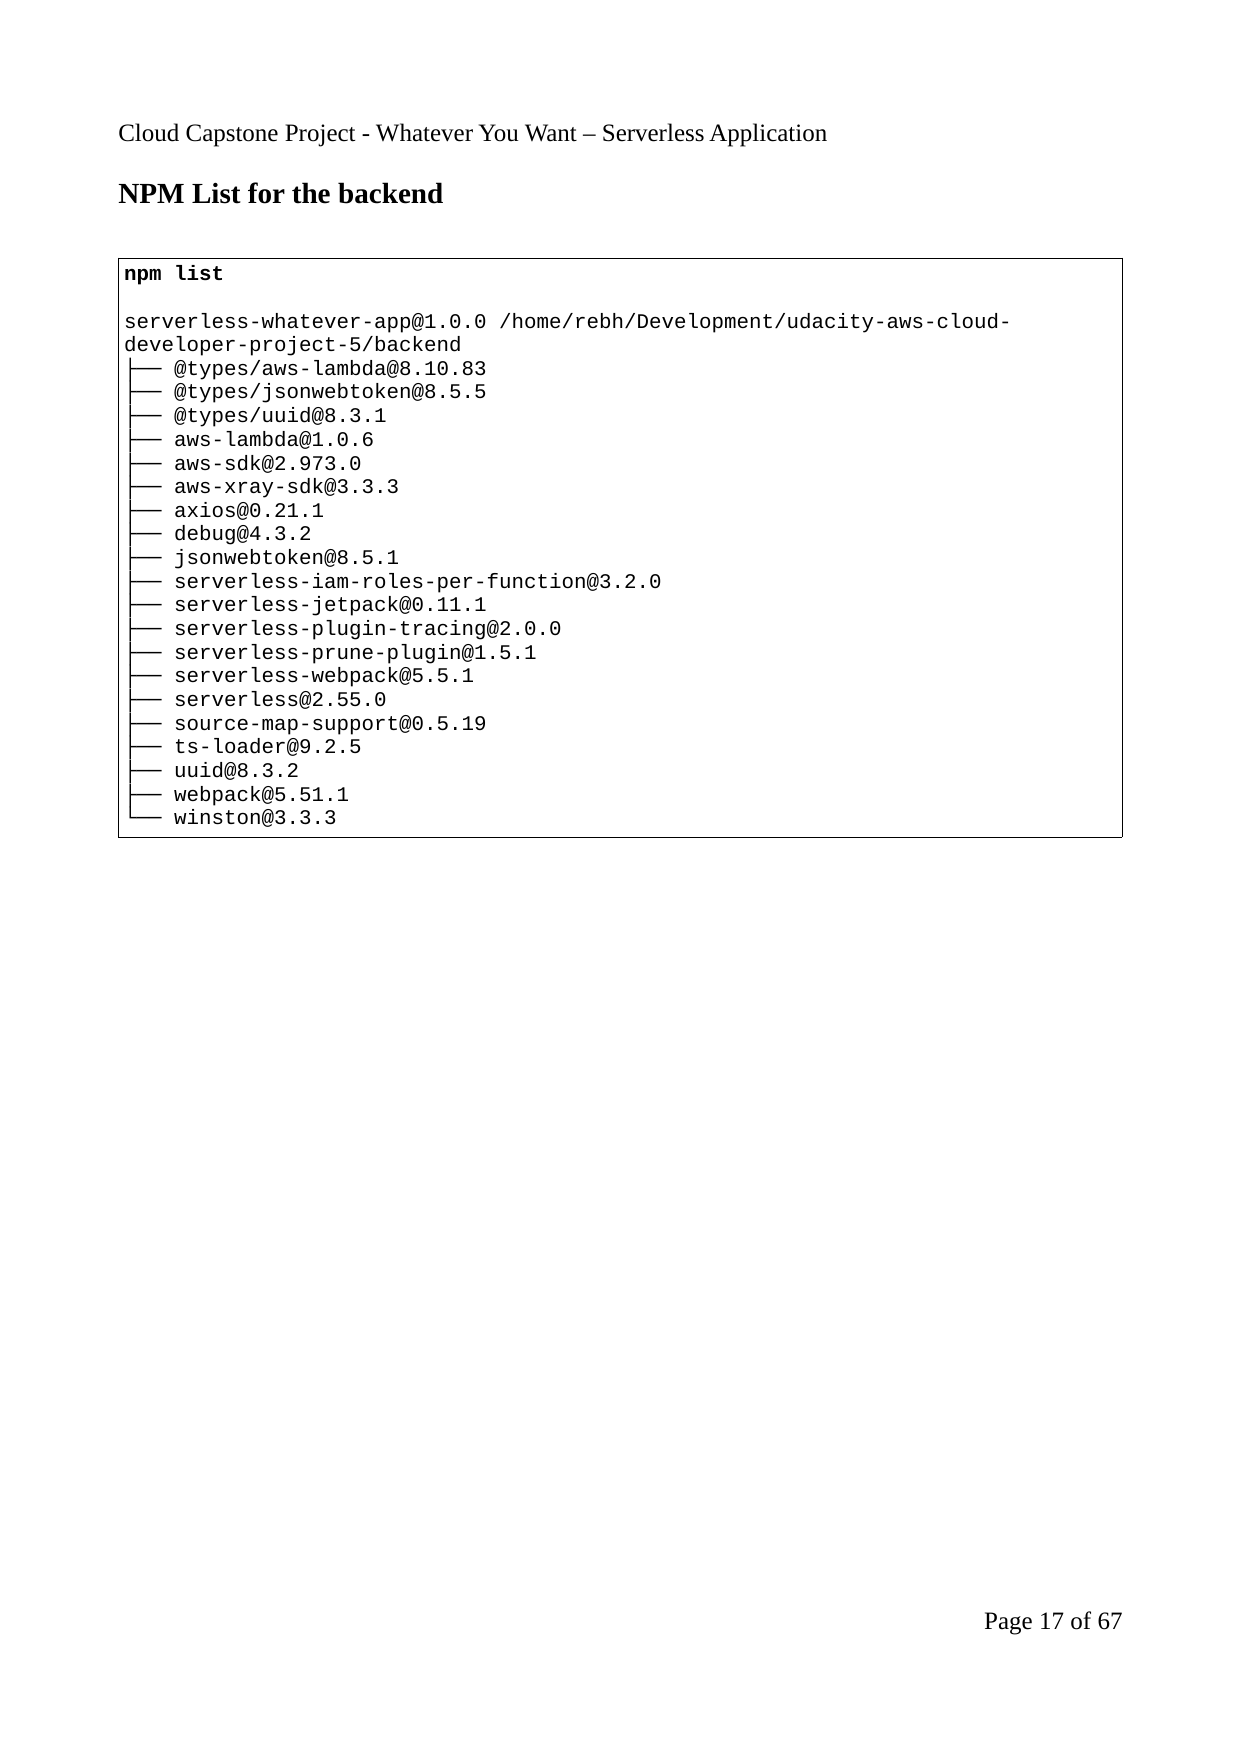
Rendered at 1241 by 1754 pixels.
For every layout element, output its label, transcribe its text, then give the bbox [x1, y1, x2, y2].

table_header npm list serverless-whatever-app@1.0.0 /home/rebh/Development/udacity-aws-cloud-developer-project-5/backend ├── @types/aws-lambda@8.10.83 ├── @types/jsonwebtoken@8.5.5 ├── @types/uuid@8.3.1 ├── aws-lambda@1.0.6 ├── aws-sdk@2.973.0 ├── aws-xray-sdk@3.3.3 ├── axios@0.21.1 ├── debug@4.3.2 ├── jsonwebtoken@8.5.1 ├── serverless-iam-roles-per-function@3.2.0 ├── serverless-jetpack@0.11.1 ├── serverless-plugin-tracing@2.0.0 ├── serverless-prune-plugin@1.5.1 ├── serverless-webpack@5.5.1 ├── serverless@2.55.0 ├── source-map-support@0.5.19 ├── ts-loader@9.2.5 ├── uuid@8.3.2 ├── webpack@5.51.1 └── winston@3.3.3 [119, 259, 1122, 837]
subtitle NPM List for the backend [118, 176, 1122, 210]
